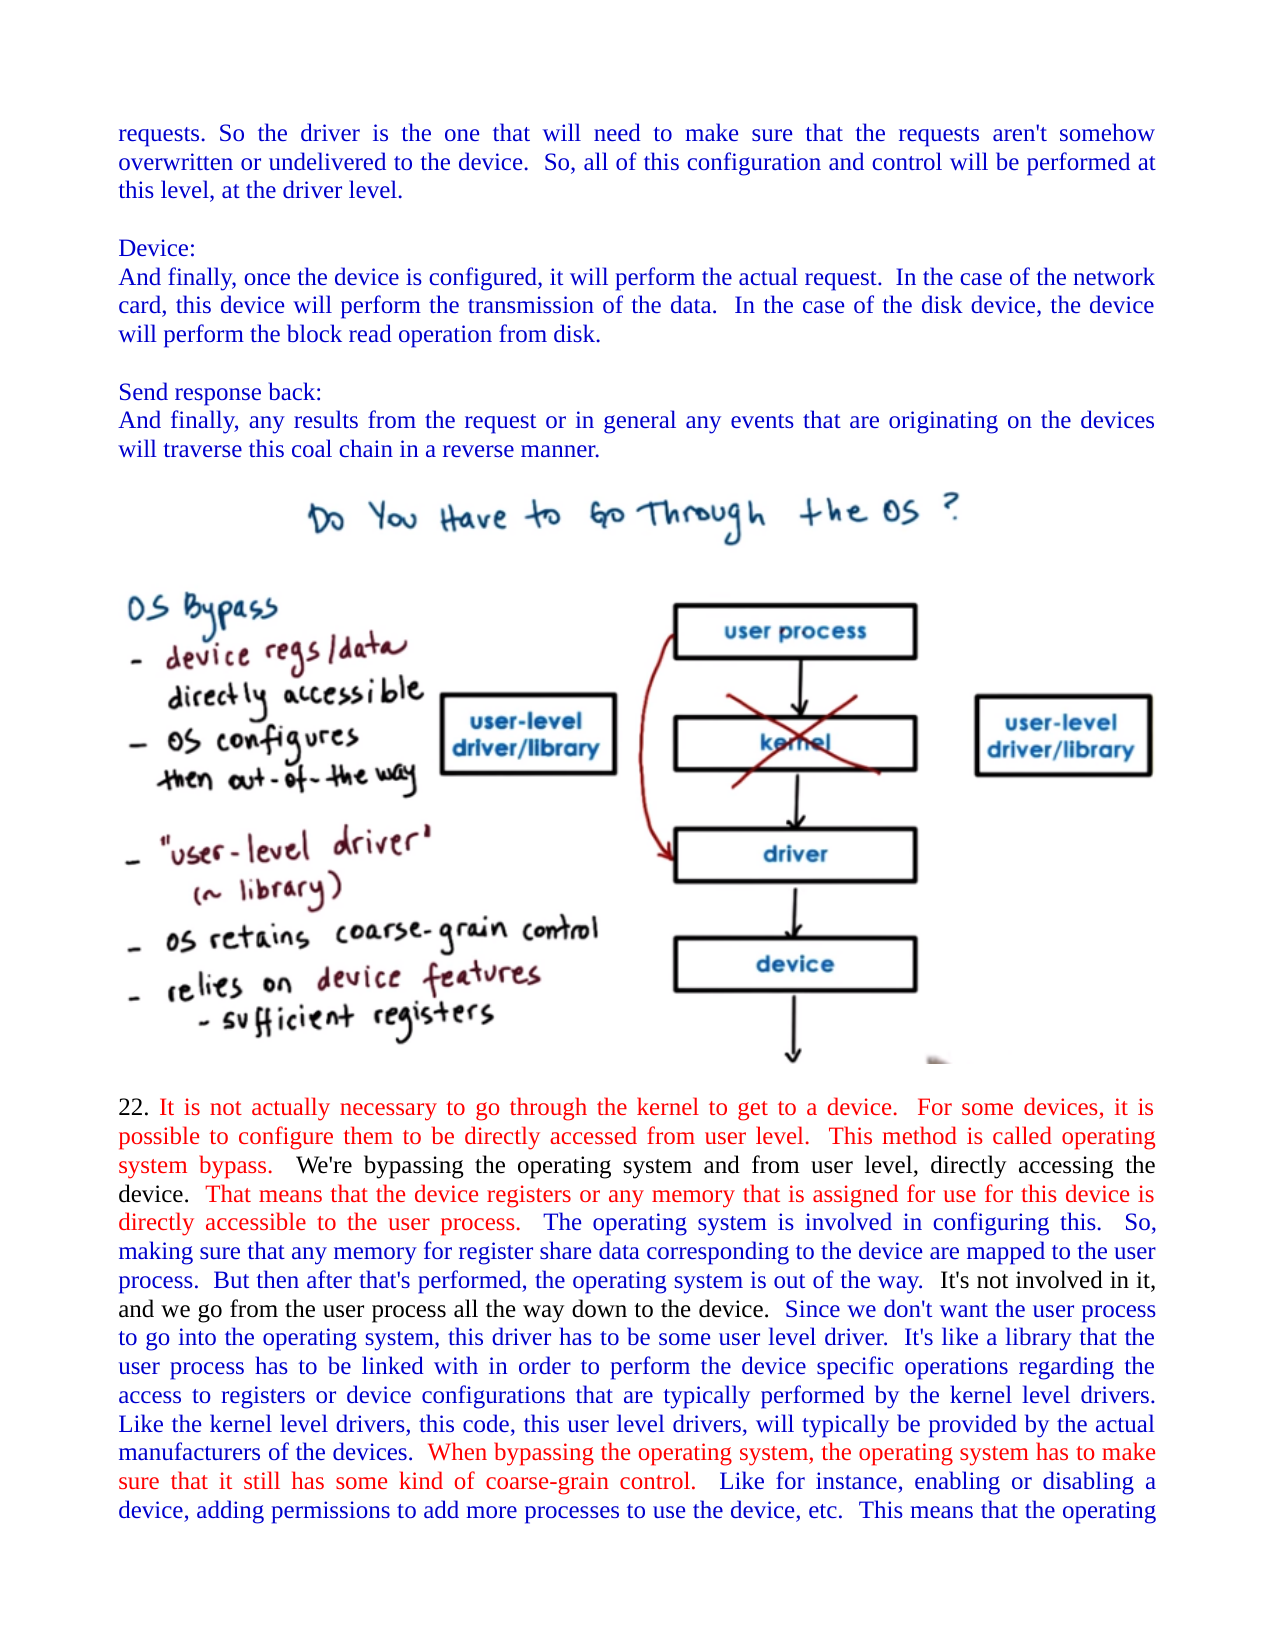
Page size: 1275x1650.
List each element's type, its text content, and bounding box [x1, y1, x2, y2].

text requests. So the driver is the one that will need to make sure that the requests aren't somehow overwritten or undelivered to the device. So, all of this configuration and control will be performed at this level, at the driver level. [118, 118, 1157, 204]
text Device: [118, 233, 1157, 262]
text 22. It is not actually necessary to go through the kernel to get to a device. For some devices, it is possible to configure them to be directly accessed from user level. This method is called operating system bypass. We're bypassing the operating system and from user level, directly accessing the device. That means that the device registers or any memory that is assigned for use for this device is directly accessible to the user process. The operating system is involved in configuring this. So, making sure that any memory for register share data corresponding to the device are mapped to the user process. But then after that's performed, the operating system is out of the way. It's not involved in it, and we go from the user process all the way down to the device. Since we don't want the user process to go into the operating system, this driver has to be some user level driver. It's like a library that the user process has to be linked with in order to perform the device specific operations regarding the access to registers or device configurations that are typically performed by the kernel level drivers. Like the kernel level drivers, this code, this user level drivers, will typically be provided by the actual manufacturers of the devices. When bypassing the operating system, the operating system has to make sure that it still has some kind of coarse-grain control. Like for instance, enabling or disabling a device, adding permissions to add more processes to use the device, etc. This means that the operating [118, 1092, 1157, 1524]
text Send response back: [118, 377, 1157, 406]
text And finally, once the device is configured, it will perform the actual request. In the case of the network card, this device will perform the transmission of the data. In the case of the disk device, the device will perform the block read operation from disk. [118, 262, 1157, 348]
text And finally, any results from the request or in general any events that are originating on the devices will traverse this coal chain in a reverse manner. [118, 406, 1157, 463]
picture [118, 491, 1157, 1064]
